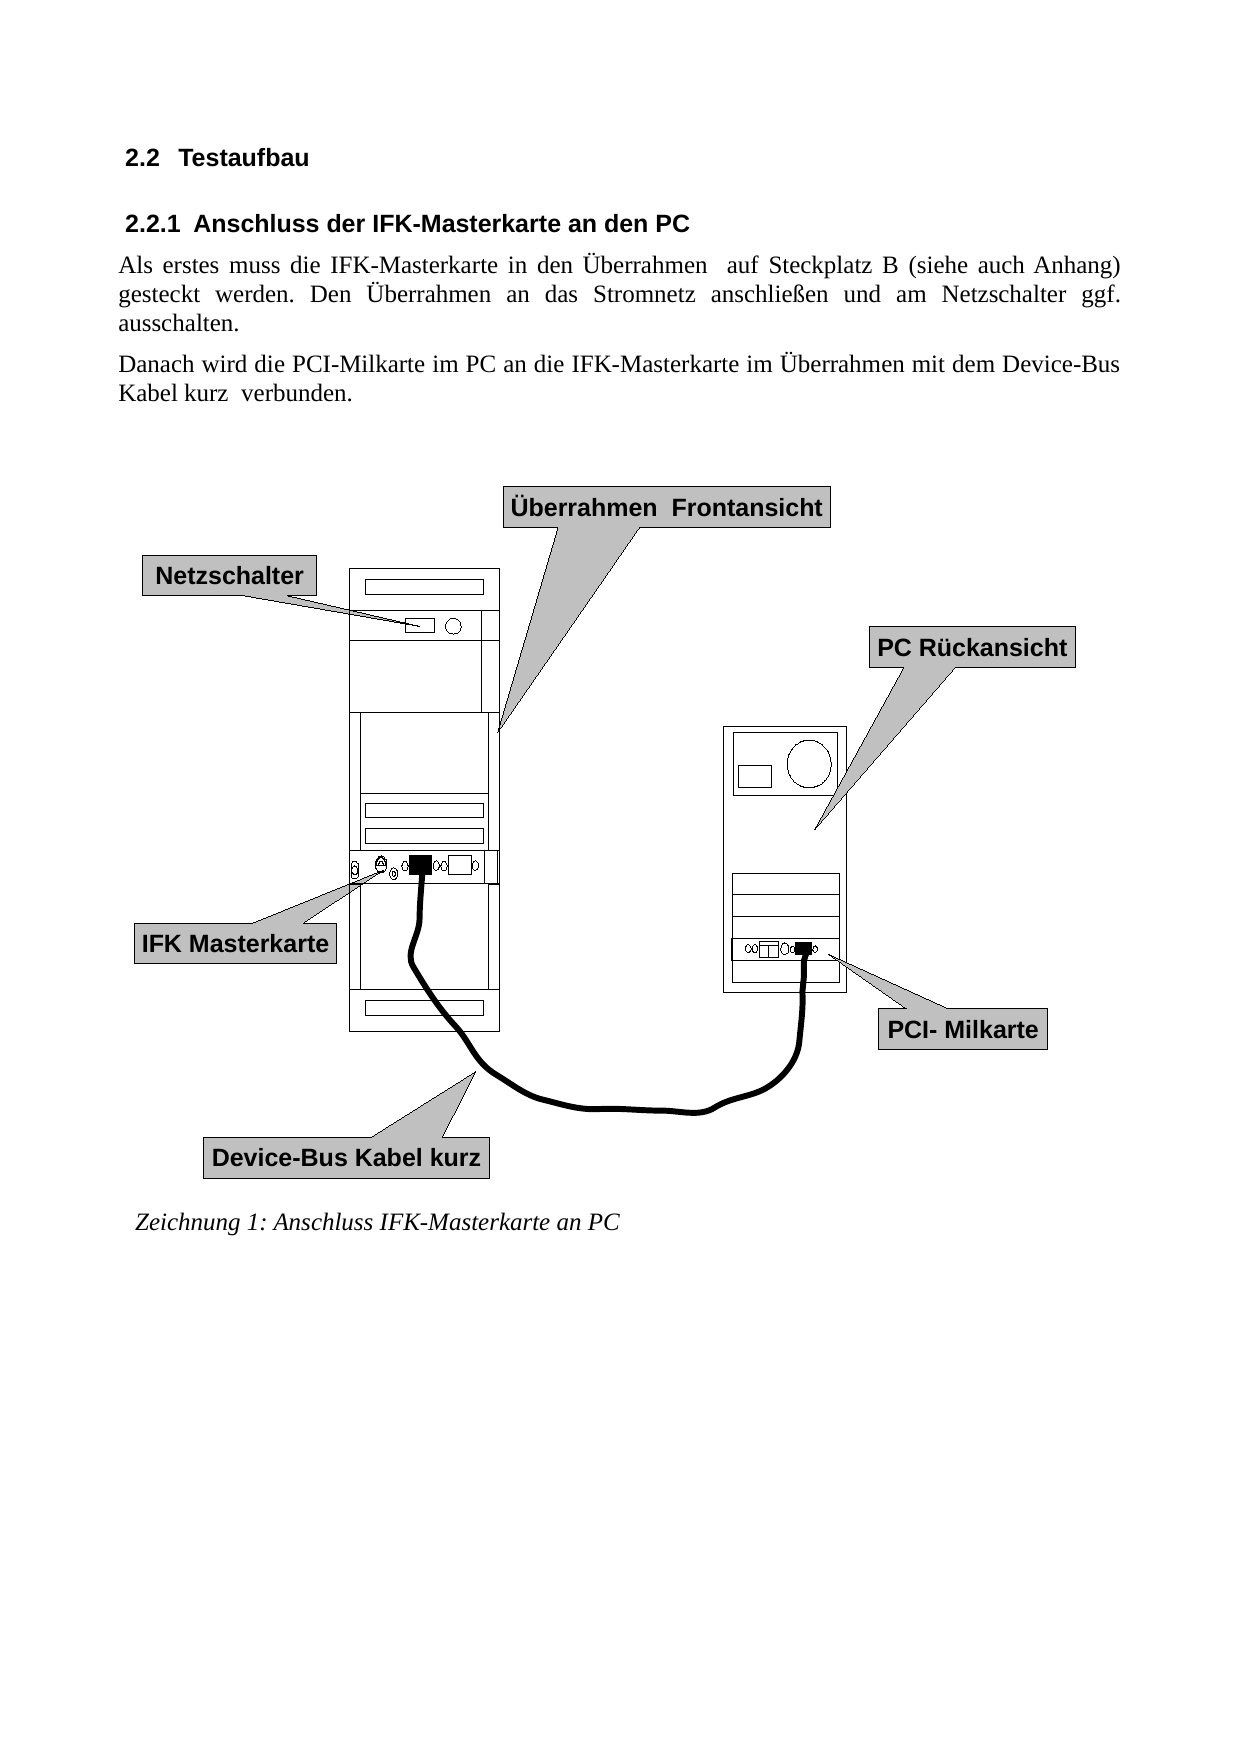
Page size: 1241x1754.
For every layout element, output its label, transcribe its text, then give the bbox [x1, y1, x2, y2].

text Zeichnung 1: Anschluss IFK-Masterkarte an PC [350, 851, 484, 883]
text Zeichnung 1: Anschluss IFK-Masterkarte an PC [489, 885, 499, 989]
text Zeichnung 1: Anschluss IFK-Masterkarte an PC [414, 884, 488, 989]
text Danach wird die PCI-Milkarte im PC an die IFK-Masterkarte im Überrahmen mit dem Device-Bus Kabel kurz verbunden. [118, 349, 1122, 407]
text Zeichnung 1: Anschluss IFK-Masterkarte an PC [135, 668, 1076, 1236]
text Zeichnung 1: Anschluss IFK-Masterkarte an PC [733, 939, 839, 960]
text Zeichnung 1: Anschluss IFK-Masterkarte an PC [724, 727, 846, 992]
text Zeichnung 1: Anschluss IFK-Masterkarte an PC [350, 713, 360, 850]
text Zeichnung 1: Anschluss IFK-Masterkarte an PC [733, 874, 839, 894]
text Zeichnung 1: Anschluss IFK-Masterkarte an PC [350, 641, 481, 712]
text Zeichnung 1: Anschluss IFK-Masterkarte an PC [361, 884, 422, 989]
subtitle Anschluss der IFK-Masterkarte an den PC [118, 209, 1122, 238]
text Zeichnung 1: Anschluss IFK-Masterkarte an PC [350, 990, 454, 1031]
text Zeichnung 1: Anschluss IFK-Masterkarte an PC [350, 569, 499, 610]
text Zeichnung 1: Anschluss IFK-Masterkarte an PC [733, 917, 839, 938]
text Zeichnung 1: Anschluss IFK-Masterkarte an PC [806, 963, 846, 992]
text Zeichnung 1: Anschluss IFK-Masterkarte an PC [361, 794, 488, 850]
text Zeichnung 1: Anschluss IFK-Masterkarte an PC [734, 733, 837, 795]
text Zeichnung 1: Anschluss IFK-Masterkarte an PC [432, 990, 499, 1031]
text Zeichnung 1: Anschluss IFK-Masterkarte an PC [482, 641, 499, 712]
text Zeichnung 1: Anschluss IFK-Masterkarte an PC [350, 887, 360, 989]
text Zeichnung 1: Anschluss IFK-Masterkarte an PC [135, 487, 557, 923]
text Zeichnung 1: Anschluss IFK-Masterkarte an PC [733, 895, 839, 916]
text Zeichnung 1: Anschluss IFK-Masterkarte an PC [361, 713, 488, 793]
text Zeichnung 1: Anschluss IFK-Masterkarte an PC [489, 713, 499, 850]
text Zeichnung 1: Anschluss IFK-Masterkarte an PC [465, 487, 1076, 1109]
subtitle Testaufbau [118, 143, 1122, 172]
text Zeichnung 1: Anschluss IFK-Masterkarte an PC [733, 961, 800, 982]
text Zeichnung 1: Anschluss IFK-Masterkarte an PC [366, 1001, 441, 1015]
text Als erstes muss die IFK-Masterkarte in den Überrahmen auf Steckplatz B (siehe auch Anhang) gesteckt werden. Den Überrahmen an das Stromnetz anschließen und am Netzschalter ggf. ausschalten. [118, 251, 1122, 337]
text Zeichnung 1: Anschluss IFK-Masterkarte an PC [350, 611, 481, 640]
